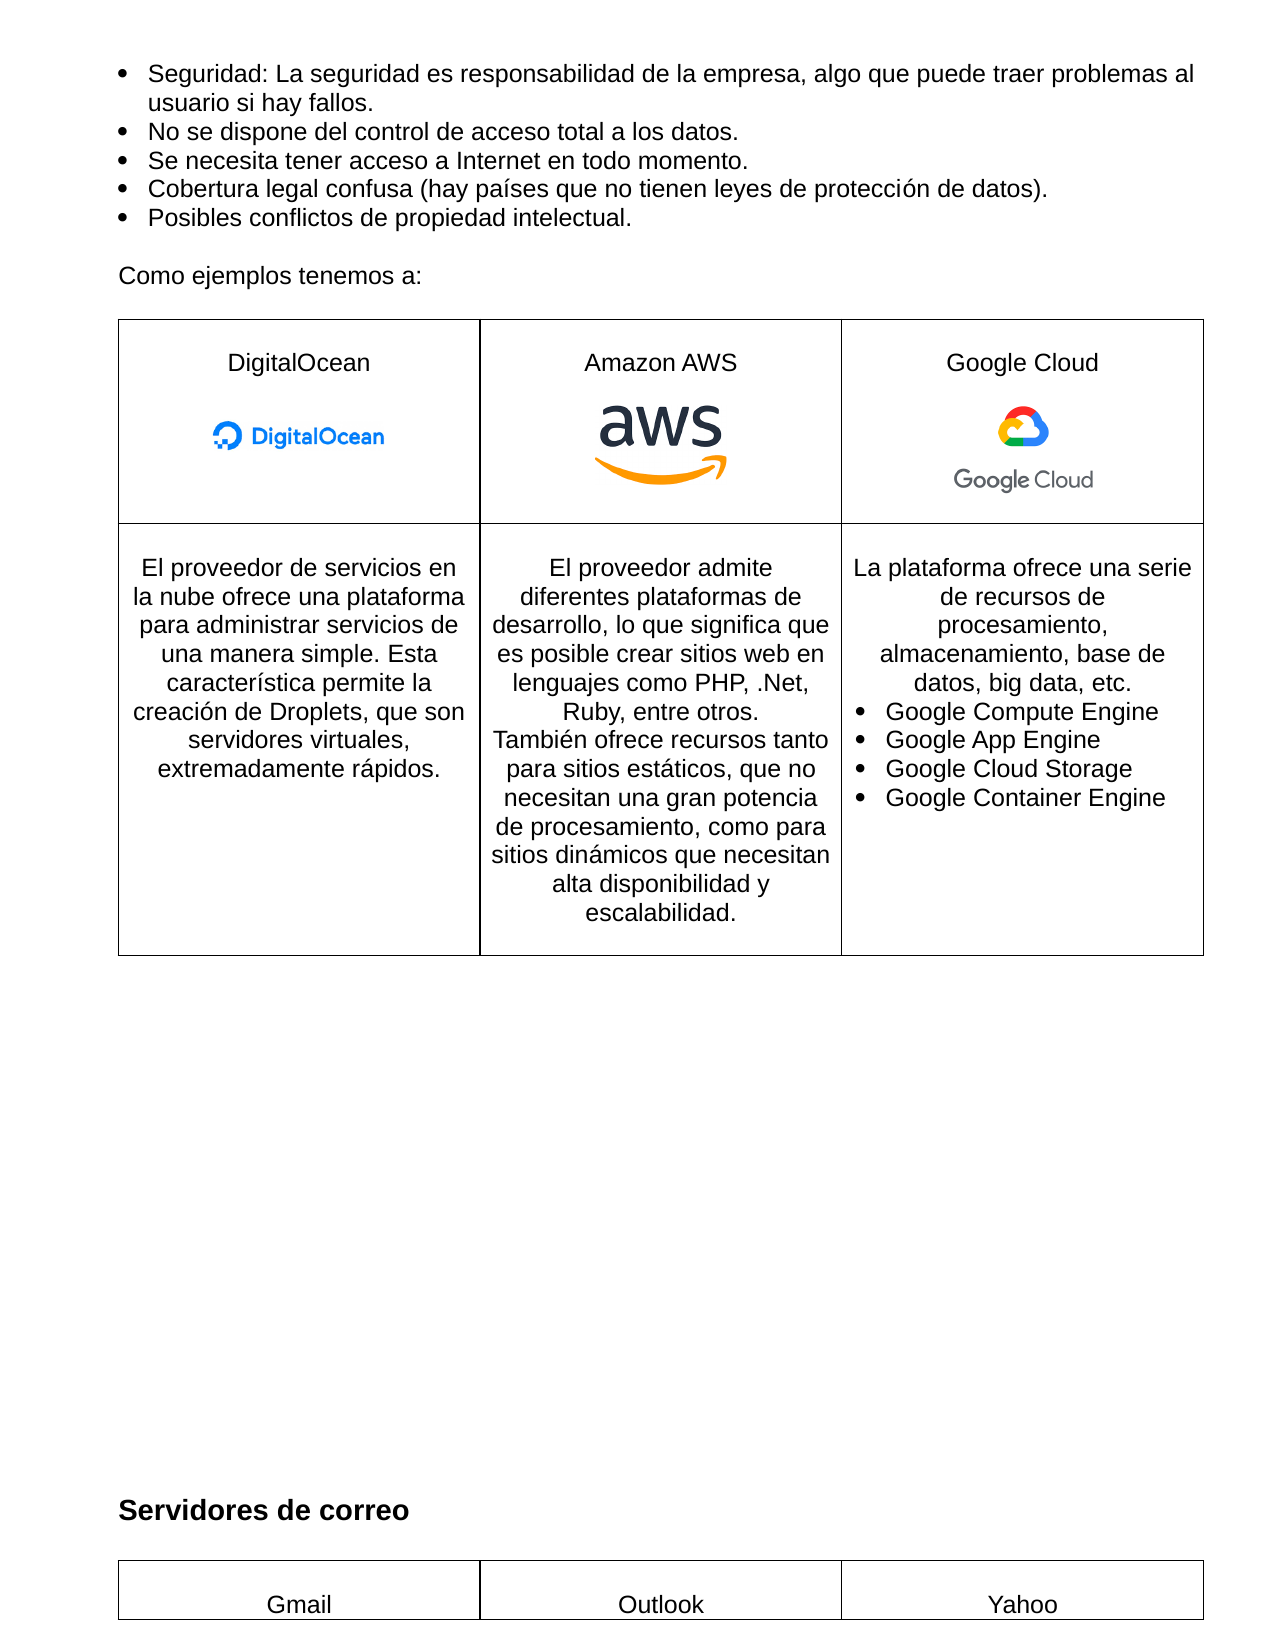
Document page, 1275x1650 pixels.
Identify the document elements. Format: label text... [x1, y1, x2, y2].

table_header Outlook [481, 1561, 841, 1619]
text Como ejemplos tenemos a: [118, 261, 1205, 290]
list Posibles conflictos de propiedad intelectual. [118, 203, 1205, 232]
list Se necesita tener acceso a Internet en todo momento. [118, 146, 1205, 174]
list No se dispone del control de acceso total a los datos. [118, 117, 1205, 146]
table_cell La plataforma ofrece una serie de recursos de procesamiento, almacenamiento, base de datos, big data, etc. Google Compute Engine Google App Engine Google Cloud Storage Google Container Engine [842, 524, 1203, 955]
list Cobertura legal confusa (hay países que no tienen leyes de protección de datos). [118, 174, 1205, 203]
table_header DigitalOcean [119, 320, 479, 523]
list Seguridad: La seguridad es responsabilidad de la empresa, algo que puede traer problemas al usuario si hay fallos. [118, 59, 1205, 117]
table_header Gmail [119, 1561, 479, 1619]
table_cell El proveedor de servicios en la nube ofrece una plataforma para administrar servicios de una manera simple. Esta característica permite la creación de Droplets, que son servidores virtuales, extremadamente rápidos. [119, 524, 479, 955]
table_header Yahoo [842, 1561, 1203, 1619]
table_header Google Cloud [842, 320, 1203, 523]
table_cell El proveedor admite diferentes plataformas de desarrollo, lo que significa que es posible crear sitios web en lenguajes como PHP, .Net, Ruby, entre otros. También ofrece recursos tanto para sitios estáticos, que no necesitan una gran potencia de procesamiento, como para sitios dinámicos que necesitan alta disponibilidad y escalabilidad. [481, 524, 841, 955]
text Servidores de correo [118, 1493, 1205, 1527]
table_header Amazon AWS [481, 320, 841, 523]
